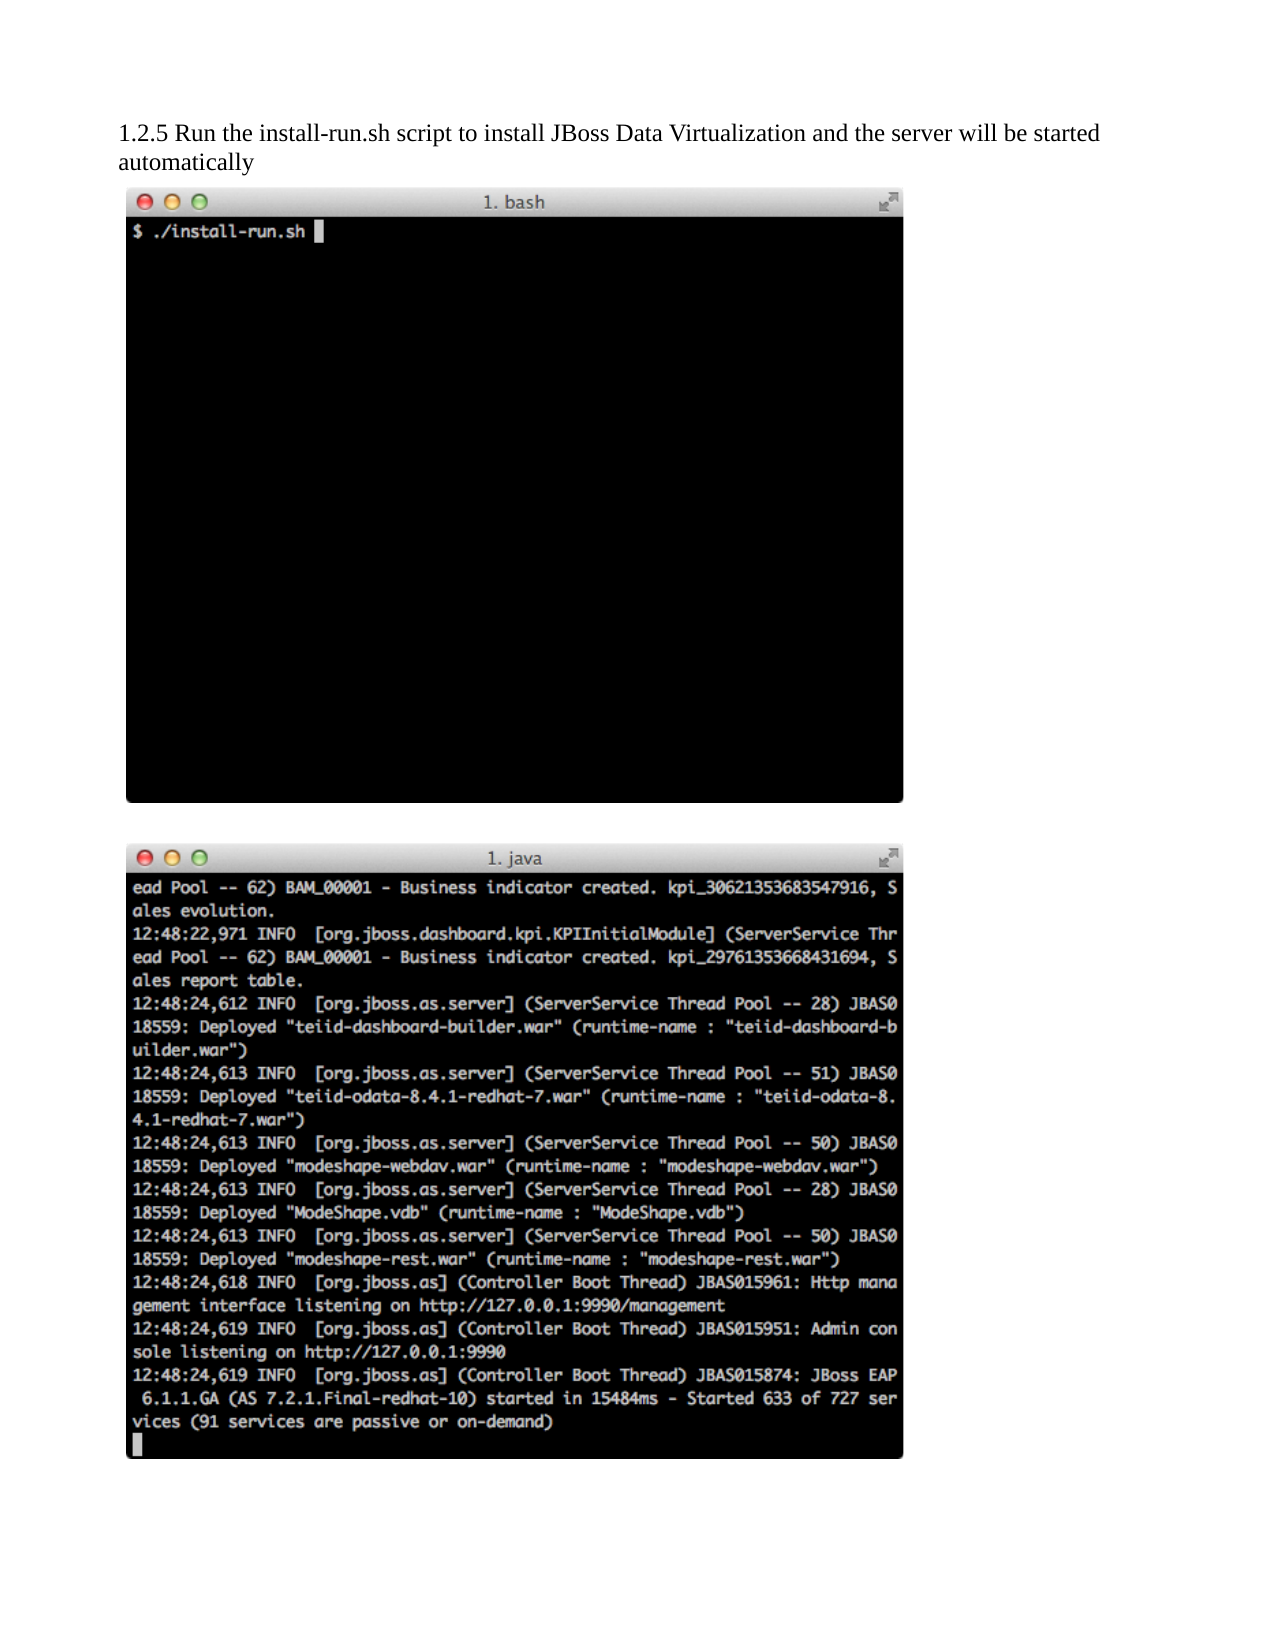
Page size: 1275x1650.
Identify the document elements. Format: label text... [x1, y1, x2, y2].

text 1.2.5 Run the install-run.sh script to install JBoss Data Virtualization and the server will be started automatically [118, 118, 1157, 176]
picture [126, 843, 904, 1459]
picture [126, 187, 904, 803]
